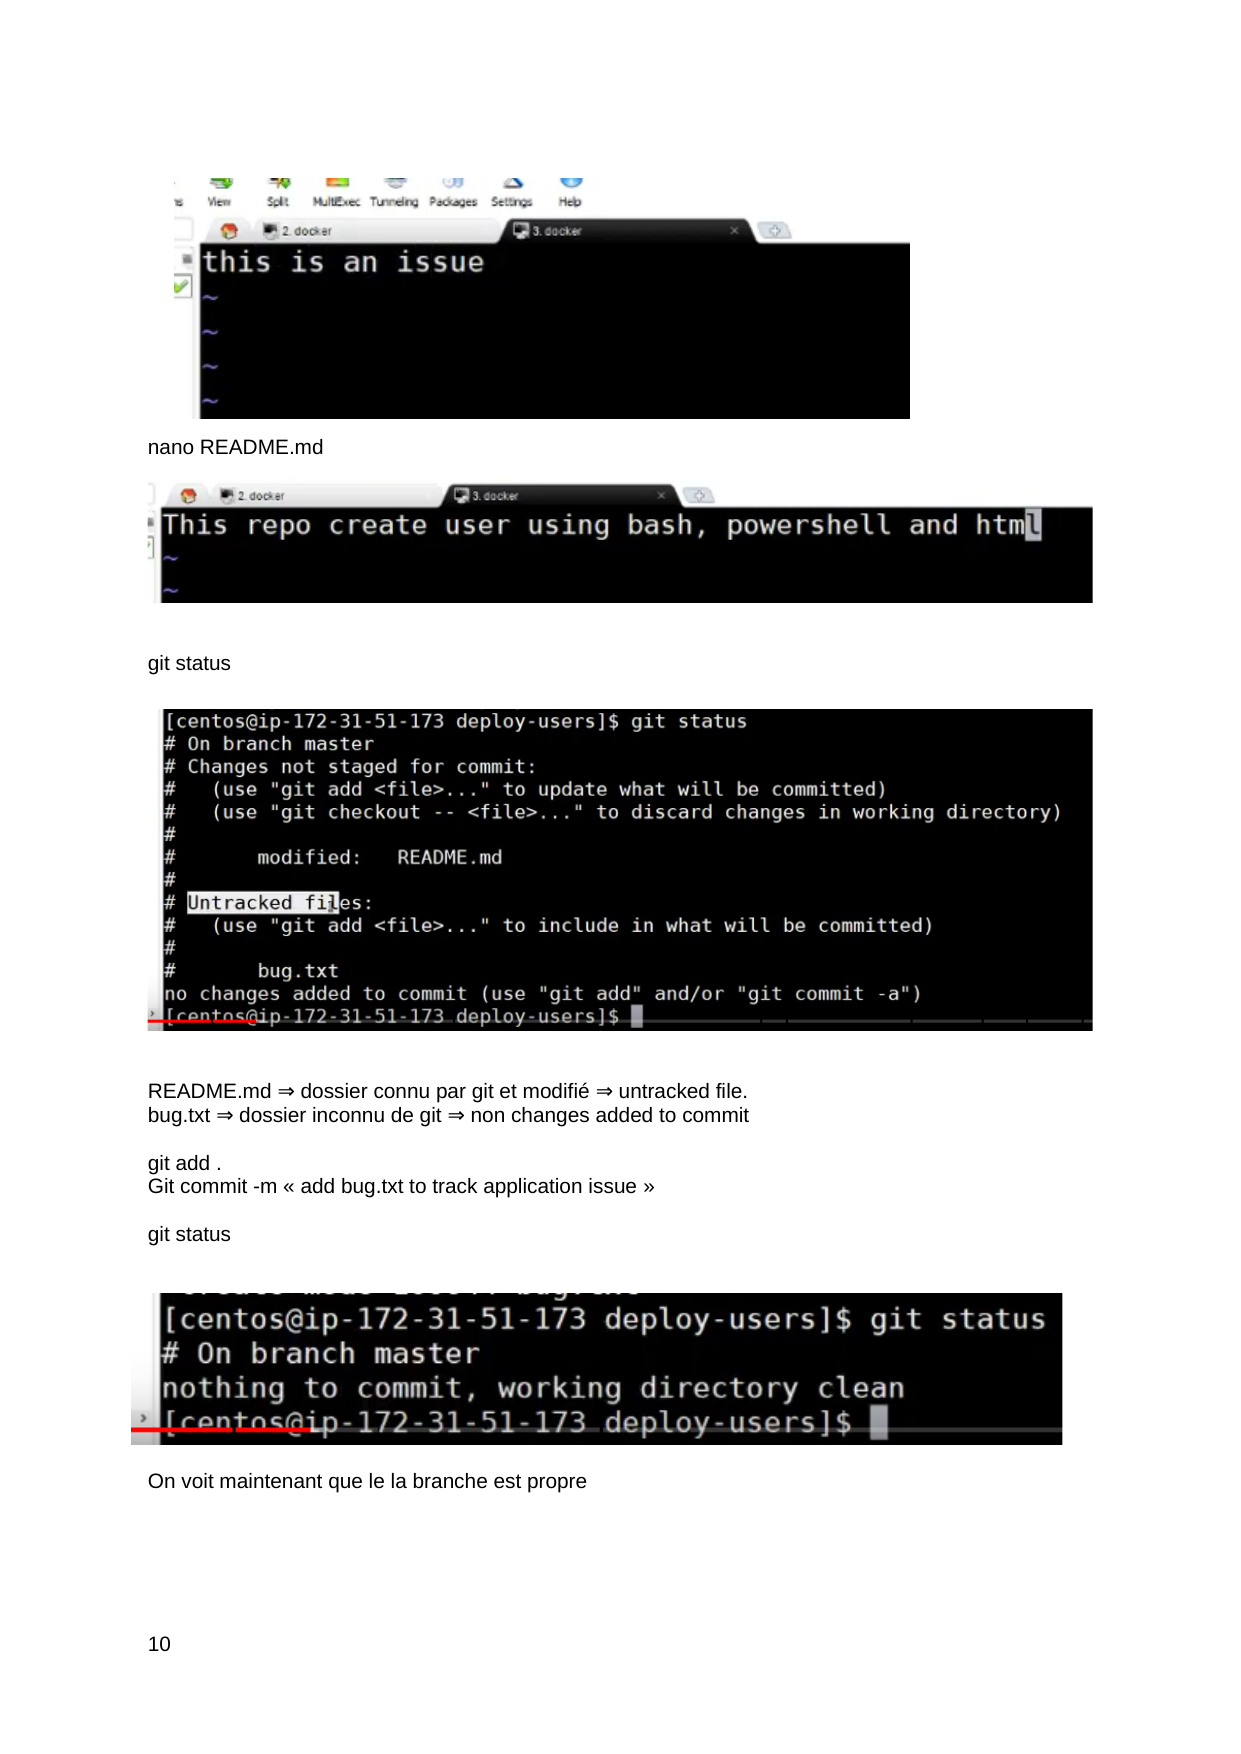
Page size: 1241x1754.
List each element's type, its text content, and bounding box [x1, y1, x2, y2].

text nano README.md [148, 435, 1093, 459]
text On voit maintenant que le la branche est propre [148, 1469, 1093, 1493]
text README.md ⇒ dossier connu par git et modifié ⇒ untracked file. [148, 1078, 1093, 1102]
text git status [148, 651, 1093, 675]
text bug.txt ⇒ dossier inconnu de git ⇒ non changes added to commit [148, 1102, 1093, 1126]
picture [147, 709, 1093, 1031]
text git add . [148, 1150, 1093, 1174]
picture [147, 477, 1093, 603]
text Git commit -m « add bug.txt to track application issue » [148, 1174, 1093, 1198]
picture [131, 1293, 1063, 1445]
picture [174, 178, 910, 419]
text git status [148, 1222, 1093, 1246]
